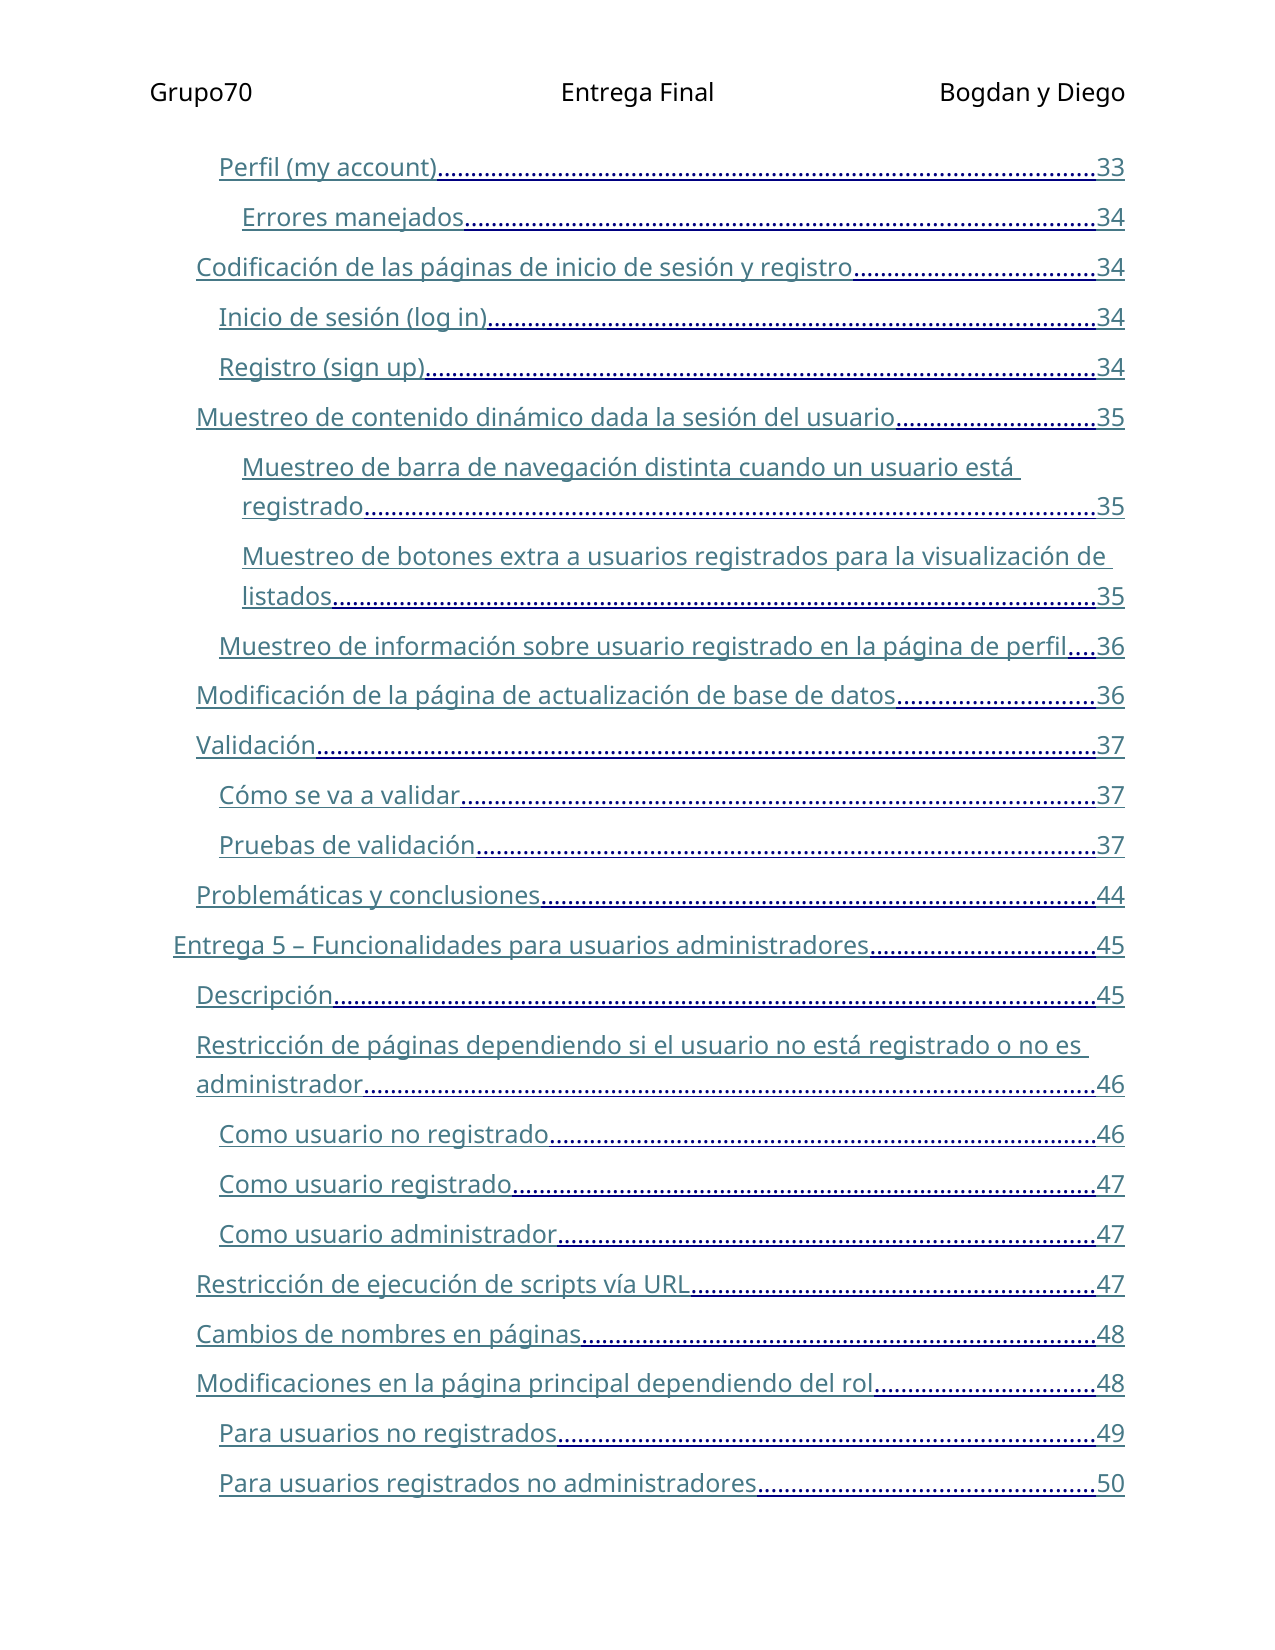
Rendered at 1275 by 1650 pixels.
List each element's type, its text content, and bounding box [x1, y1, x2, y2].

text Restricción de ejecución de scripts vía URL 47 [196, 1266, 1125, 1295]
text Codificación de las páginas de inicio de sesión y registro 34 [196, 250, 1125, 279]
text Como usuario registrado 47 [219, 1167, 1125, 1195]
text Descripción 45 [196, 977, 1125, 1006]
text [219, 330, 1125, 334]
text Para usuarios registrados no administradores 50 [219, 1466, 1125, 1495]
text Pruebas de validación 37 [219, 828, 1125, 857]
text Perfil (my account) 33 [219, 150, 1125, 179]
text [219, 1247, 1125, 1251]
text Como usuario no registrado 46 [219, 1117, 1125, 1146]
text Muestreo de barra de navegación distinta cuando un usuario está registrado 35 [242, 449, 1125, 518]
text Restricción de páginas dependiendo si el usuario no está registrado o no es administrador 46 [196, 1027, 1125, 1096]
text [219, 1147, 1125, 1151]
text [173, 958, 1125, 962]
text Muestreo de información sobre usuario registrado en la página de perfil 36 [219, 628, 1125, 657]
text Cómo se va a validar 37 [219, 778, 1125, 807]
text Muestreo de botones extra a usuarios registrados para la visualización de listados 35 [242, 539, 1125, 607]
text [242, 519, 1125, 523]
text Como usuario administrador 47 [219, 1216, 1125, 1245]
text Muestreo de contenido dinámico dada la sesión del usuario 35 [196, 399, 1125, 428]
text [196, 908, 1125, 912]
text [219, 858, 1125, 862]
text Errores manejados 34 [242, 200, 1125, 229]
text Modificación de la página de actualización de base de datos 36 [196, 678, 1125, 707]
text Problemáticas y conclusiones 44 [196, 878, 1125, 906]
text Inicio de sesión (log in) 34 [219, 300, 1125, 328]
text [219, 808, 1125, 812]
text [219, 380, 1125, 384]
text Registro (sign up) 34 [219, 349, 1125, 378]
text [196, 1097, 1125, 1101]
text Cambios de nombres en páginas 48 [196, 1316, 1125, 1345]
text Modificaciones en la página principal dependiendo del rol 48 [196, 1366, 1125, 1395]
text Validación 37 [196, 728, 1125, 757]
text [219, 1197, 1125, 1201]
text Para usuarios no registrados 49 [219, 1416, 1125, 1445]
text Entrega 5 – Funcionalidades para usuarios administradores 45 [173, 927, 1125, 956]
